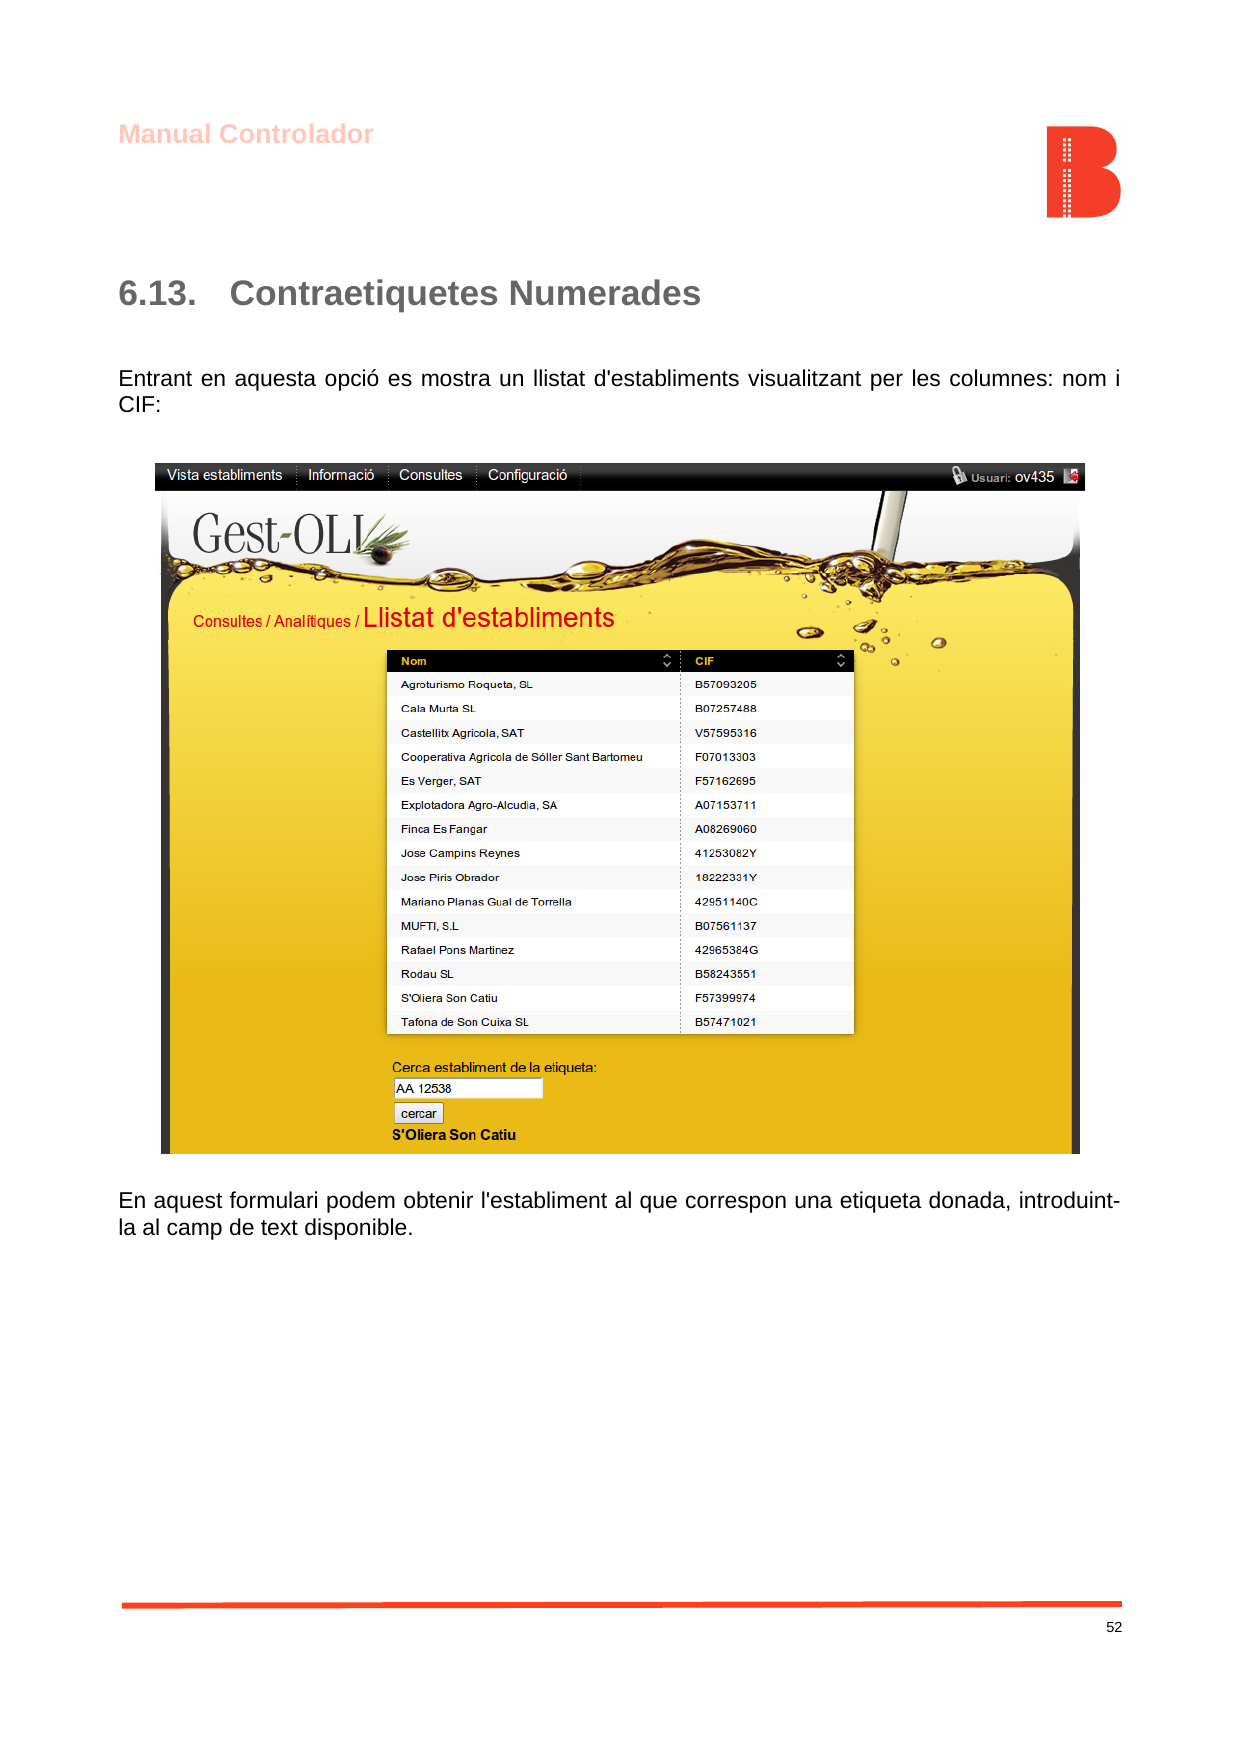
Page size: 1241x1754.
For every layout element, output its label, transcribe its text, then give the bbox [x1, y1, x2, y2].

text En aquest formulari podem obtenir l'establiment al que correspon una etiqueta donada, introduint-la al camp de text disponible. [118, 1187, 1122, 1240]
text Entrant en aquesta opció es mostra un llistat d'establiments visualitzant per les columnes: nom i CIF: [118, 365, 1122, 417]
subtitle Contraetiquetes Numerades [118, 273, 1122, 313]
picture [155, 463, 1086, 1154]
picture [1036, 124, 1130, 221]
